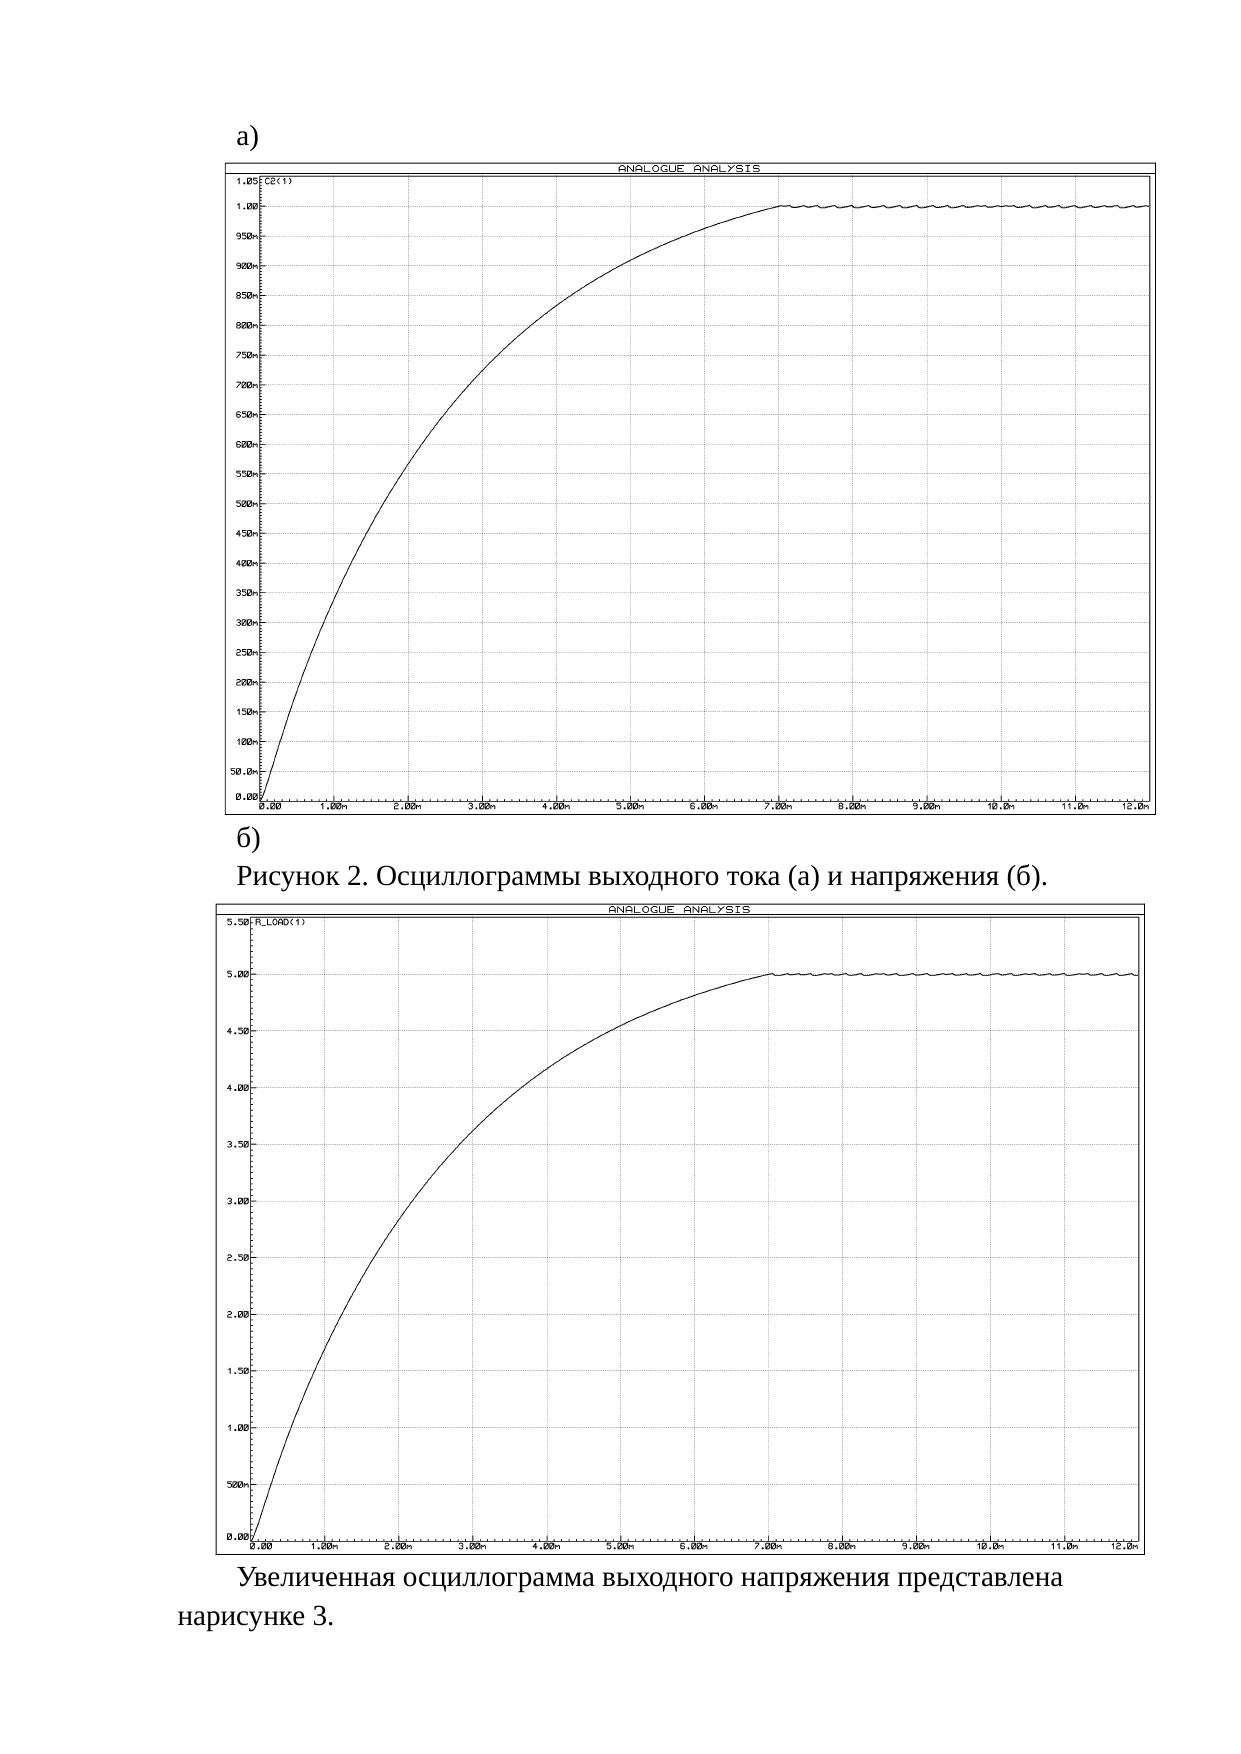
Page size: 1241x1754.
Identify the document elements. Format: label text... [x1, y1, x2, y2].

picture [224, 162, 1156, 815]
picture [215, 903, 1145, 1555]
text б) [177, 157, 1152, 853]
text Рисунок 2. Осциллограммы выходного тока (а) и напряжения (б). [177, 858, 1152, 892]
text а) [177, 118, 1152, 152]
text Увеличенная осциллограмма выходного напряжения представлена нарисунке 3. [177, 897, 1152, 1631]
